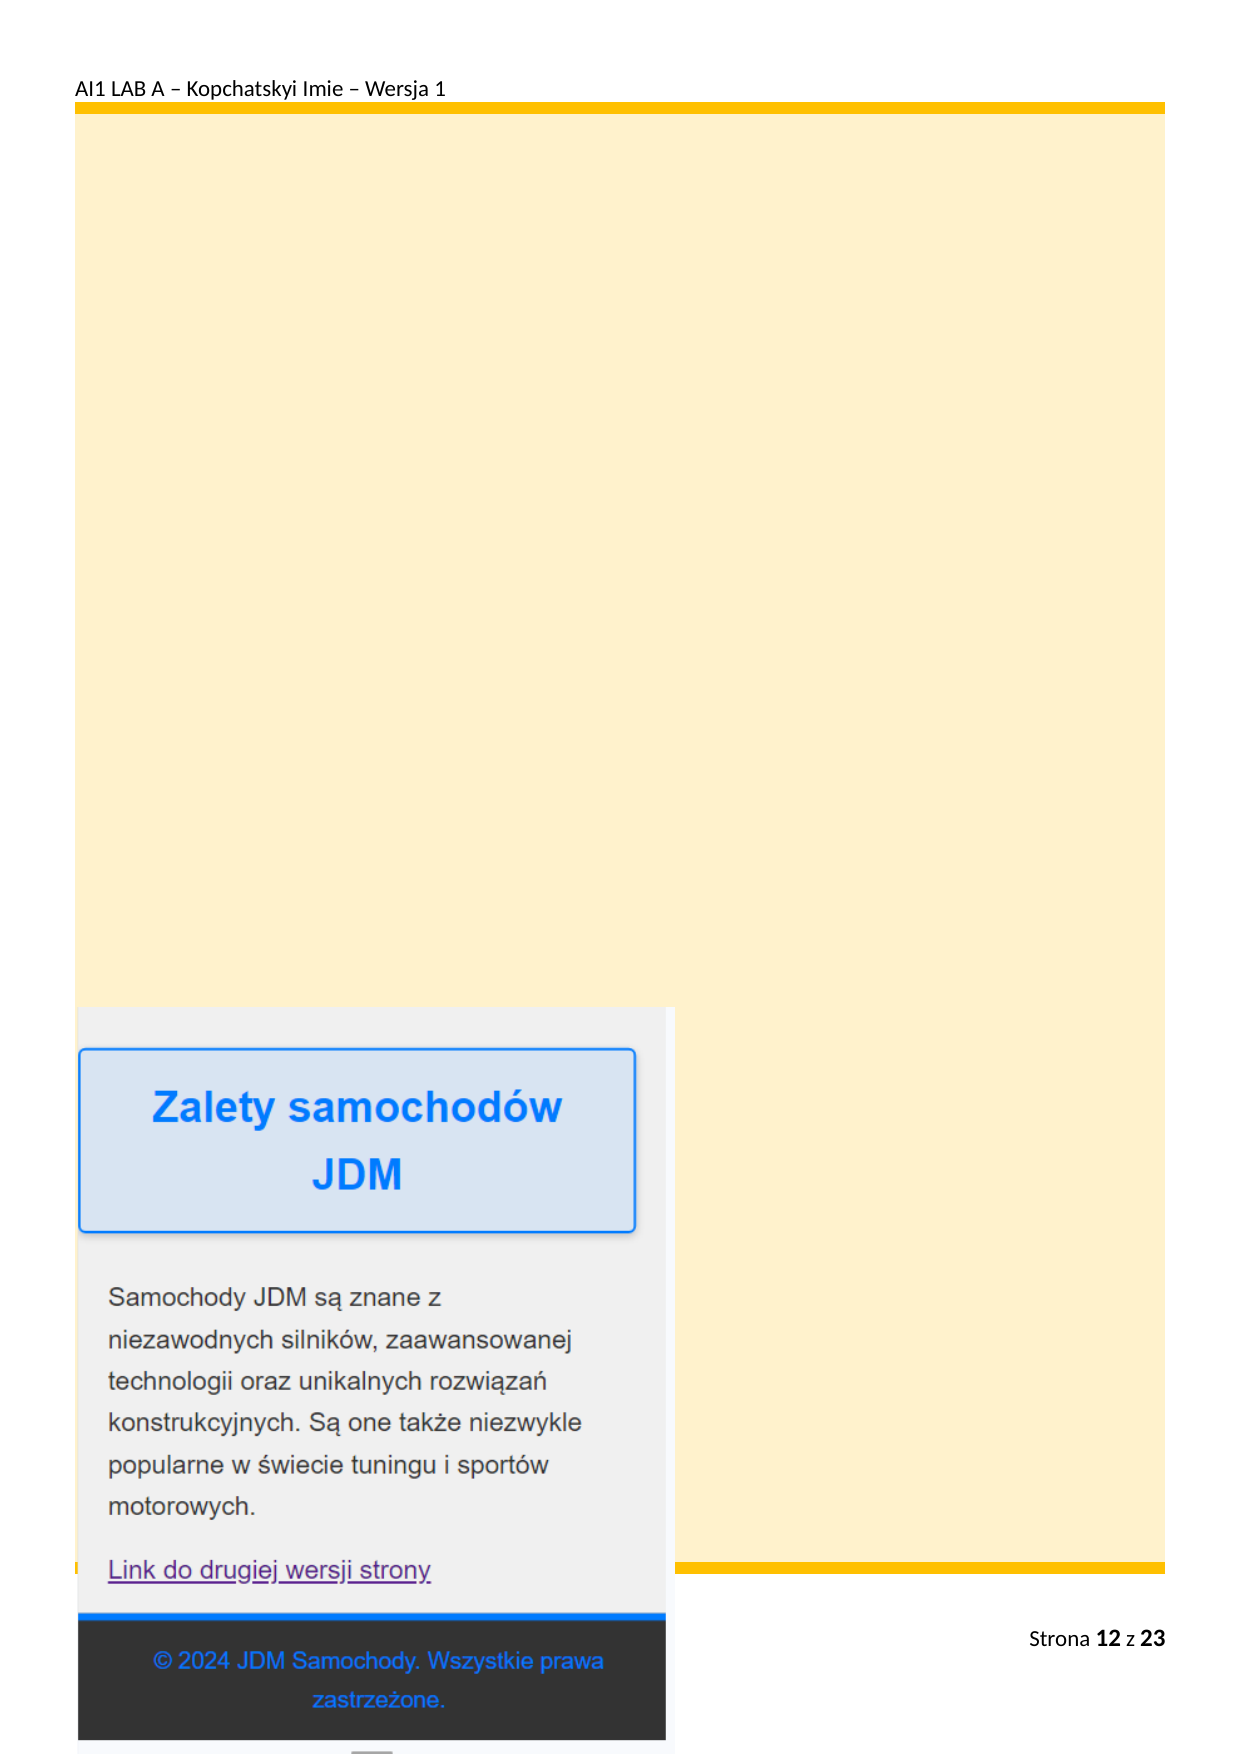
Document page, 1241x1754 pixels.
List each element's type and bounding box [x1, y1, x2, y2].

picture [77, 1007, 675, 1754]
